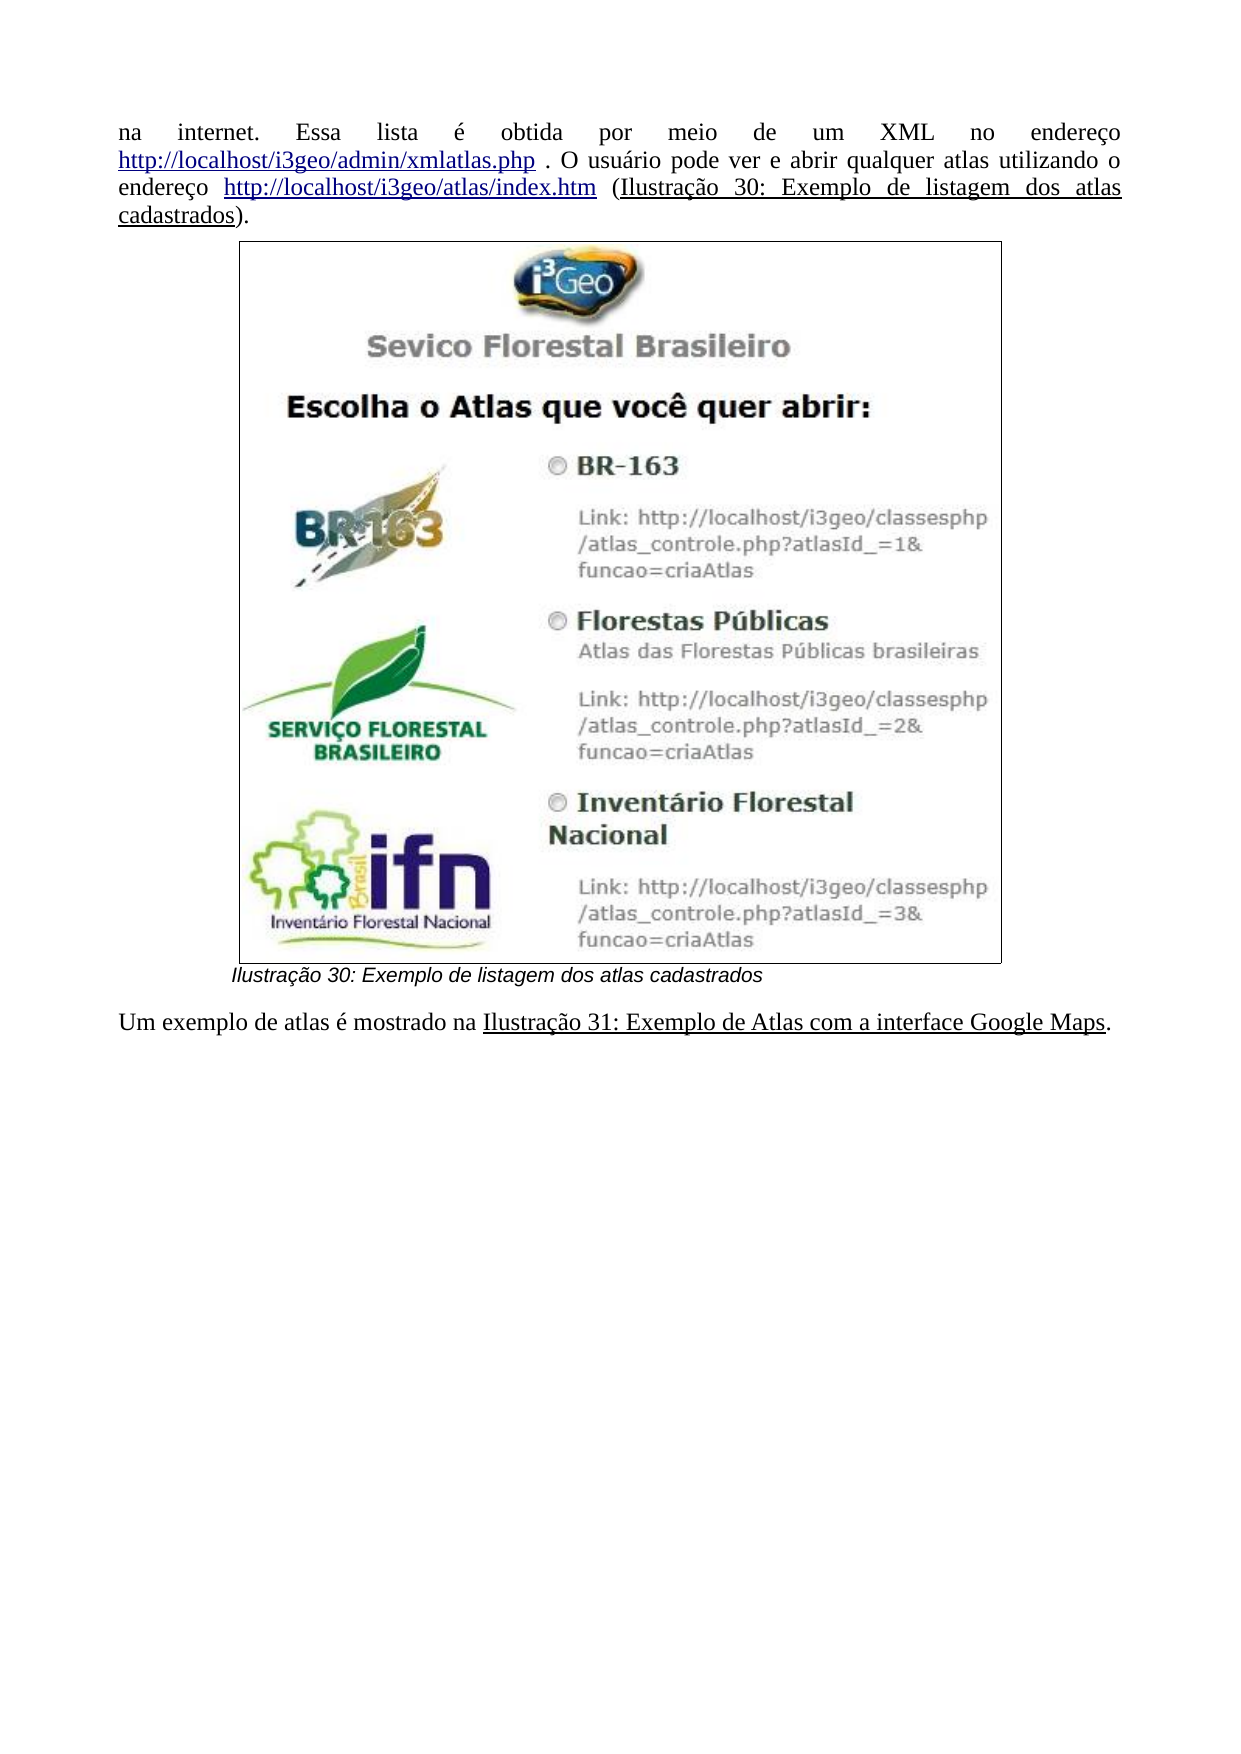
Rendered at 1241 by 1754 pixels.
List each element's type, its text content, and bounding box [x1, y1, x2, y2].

text Um exemplo de atlas é mostrado na Ilustração 31: Exemplo de Atlas com a interface Google Maps. [118, 241, 1122, 1036]
text Ilustração 30: Exemplo de listagem dos atlas cadastrados [231, 254, 1009, 987]
text na internet. Essa lista é obtida por meio de um XML no endereço http://localhost/i3geo/admin/xmlatlas.php . O usuário pode ver e abrir qualquer atlas utilizando o endereço http://localhost/i3geo/atlas/index.htm (Ilustração 30: Exemplo de listagem dos atlas cadastrados). [118, 118, 1122, 229]
picture [241, 244, 999, 961]
